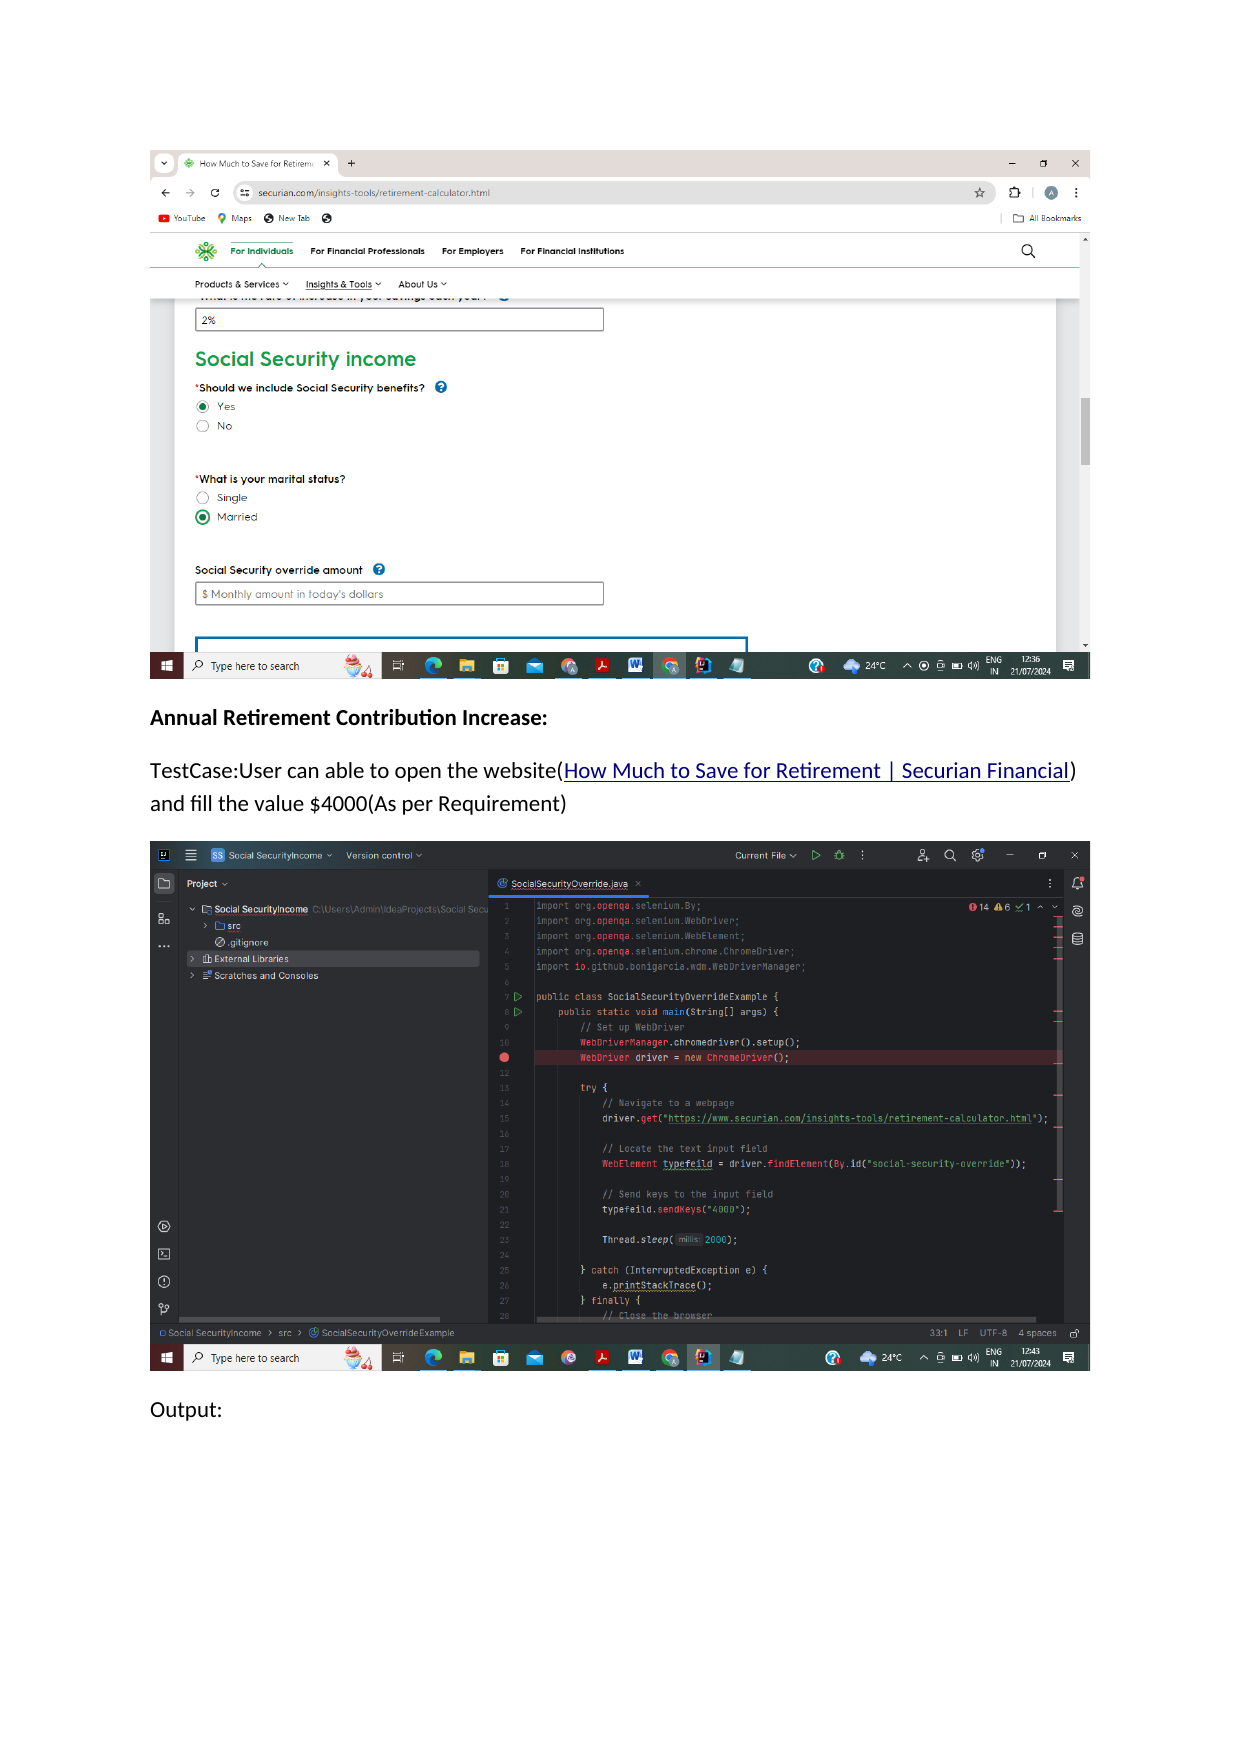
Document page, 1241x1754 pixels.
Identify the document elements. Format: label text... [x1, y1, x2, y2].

text TestCase:User can able to open the website(How Much to Save for Retirement | Securian Financial) and fill the value $4000(As per Requirement) [150, 757, 1090, 817]
text Output: [150, 1395, 1090, 1423]
text Annual Retirement Contribution Increase: [150, 703, 1090, 732]
